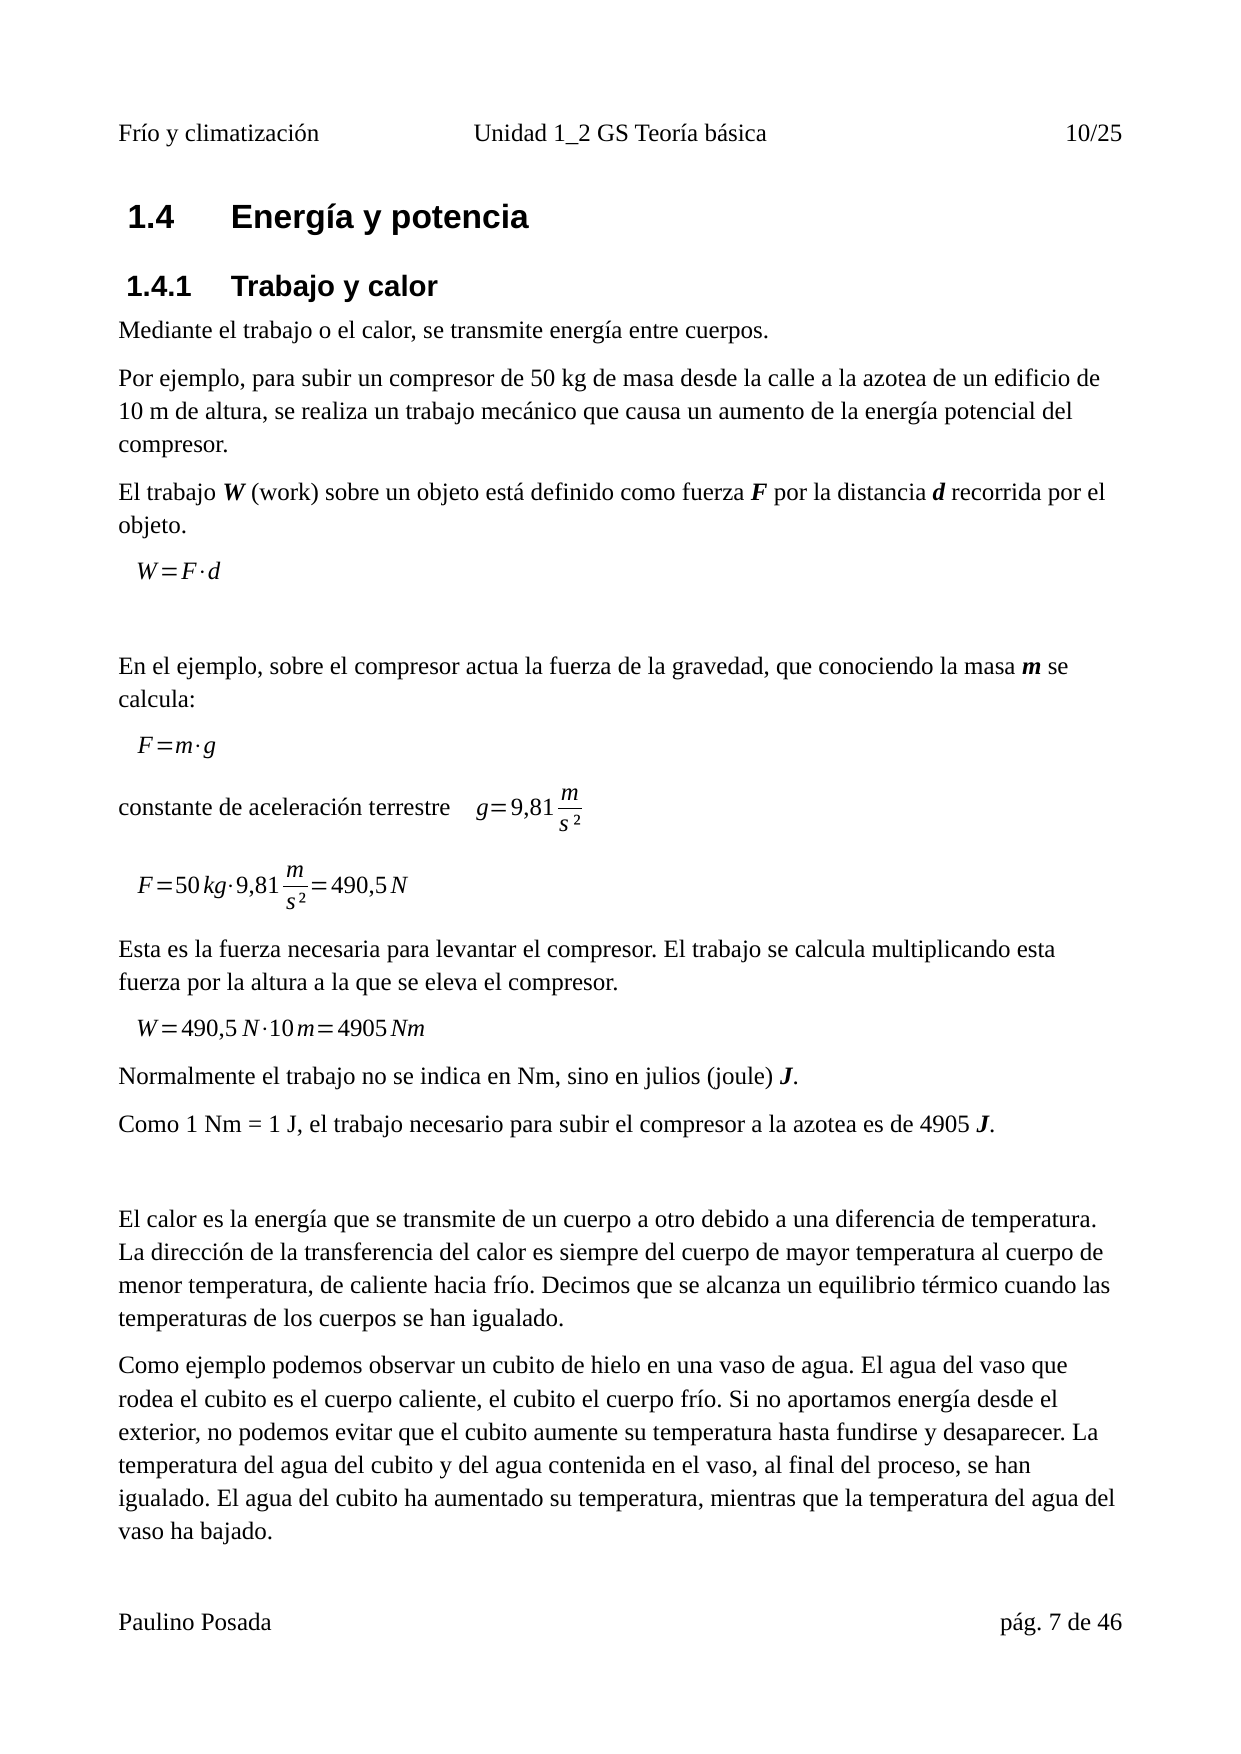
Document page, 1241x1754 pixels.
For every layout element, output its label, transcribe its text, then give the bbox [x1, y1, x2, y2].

text El calor es la energía que se transmite de un cuerpo a otro debido a una diferencia de temperatura. La dirección de la transferencia del calor es siempre del cuerpo de mayor temperatura al cuerpo de menor temperatura, de caliente hacia frío. Decimos que se alcanza un equilibrio térmico cuando las temperaturas de los cuerpos se han igualado. [118, 1204, 1122, 1332]
text En el ejemplo, sobre el compresor actua la fuerza de la gravedad, que conociendo la masa m se calcula: [118, 651, 1122, 713]
text constante de aceleración terrestre [118, 778, 1122, 837]
subtitle Energía y potencia [118, 197, 1122, 236]
text Mediante el trabajo o el calor, se transmite energía entre cuerpos. [118, 315, 1122, 344]
text Normalmente el trabajo no se indica en Nm, sino en julios (joule) J. [118, 1061, 1122, 1090]
text El trabajo W (work) sobre un objeto está definido como fuerza F por la distancia d recorrida por el objeto. [118, 477, 1122, 538]
text Como 1 Nm = 1 J, el trabajo necesario para subir el compresor a la azotea es de 4905 J. [118, 1109, 1122, 1137]
subtitle Trabajo y calor [118, 269, 1122, 303]
text Esta es la fuerza necesaria para levantar el compresor. El trabajo se calcula multiplicando esta fuerza por la altura a la que se eleva el compresor. [118, 934, 1122, 996]
text Como ejemplo podemos observar un cubito de hielo en una vaso de agua. El agua del vaso que rodea el cubito es el cuerpo caliente, el cubito el cuerpo frío. Si no aportamos energía desde el exterior, no podemos evitar que el cubito aumente su temperatura hasta fundirse y desaparecer. La temperatura del agua del cubito y del agua contenida en el vaso, al final del proceso, se han igualado. El agua del cubito ha aumentado su temperatura, mientras que la temperatura del agua del vaso ha bajado. [118, 1351, 1122, 1544]
text Por ejemplo, para subir un compresor de 50 kg de masa desde la calle a la azotea de un edificio de 10 m de altura, se realiza un trabajo mecánico que causa un aumento de la energía potencial del compresor. [118, 363, 1122, 458]
